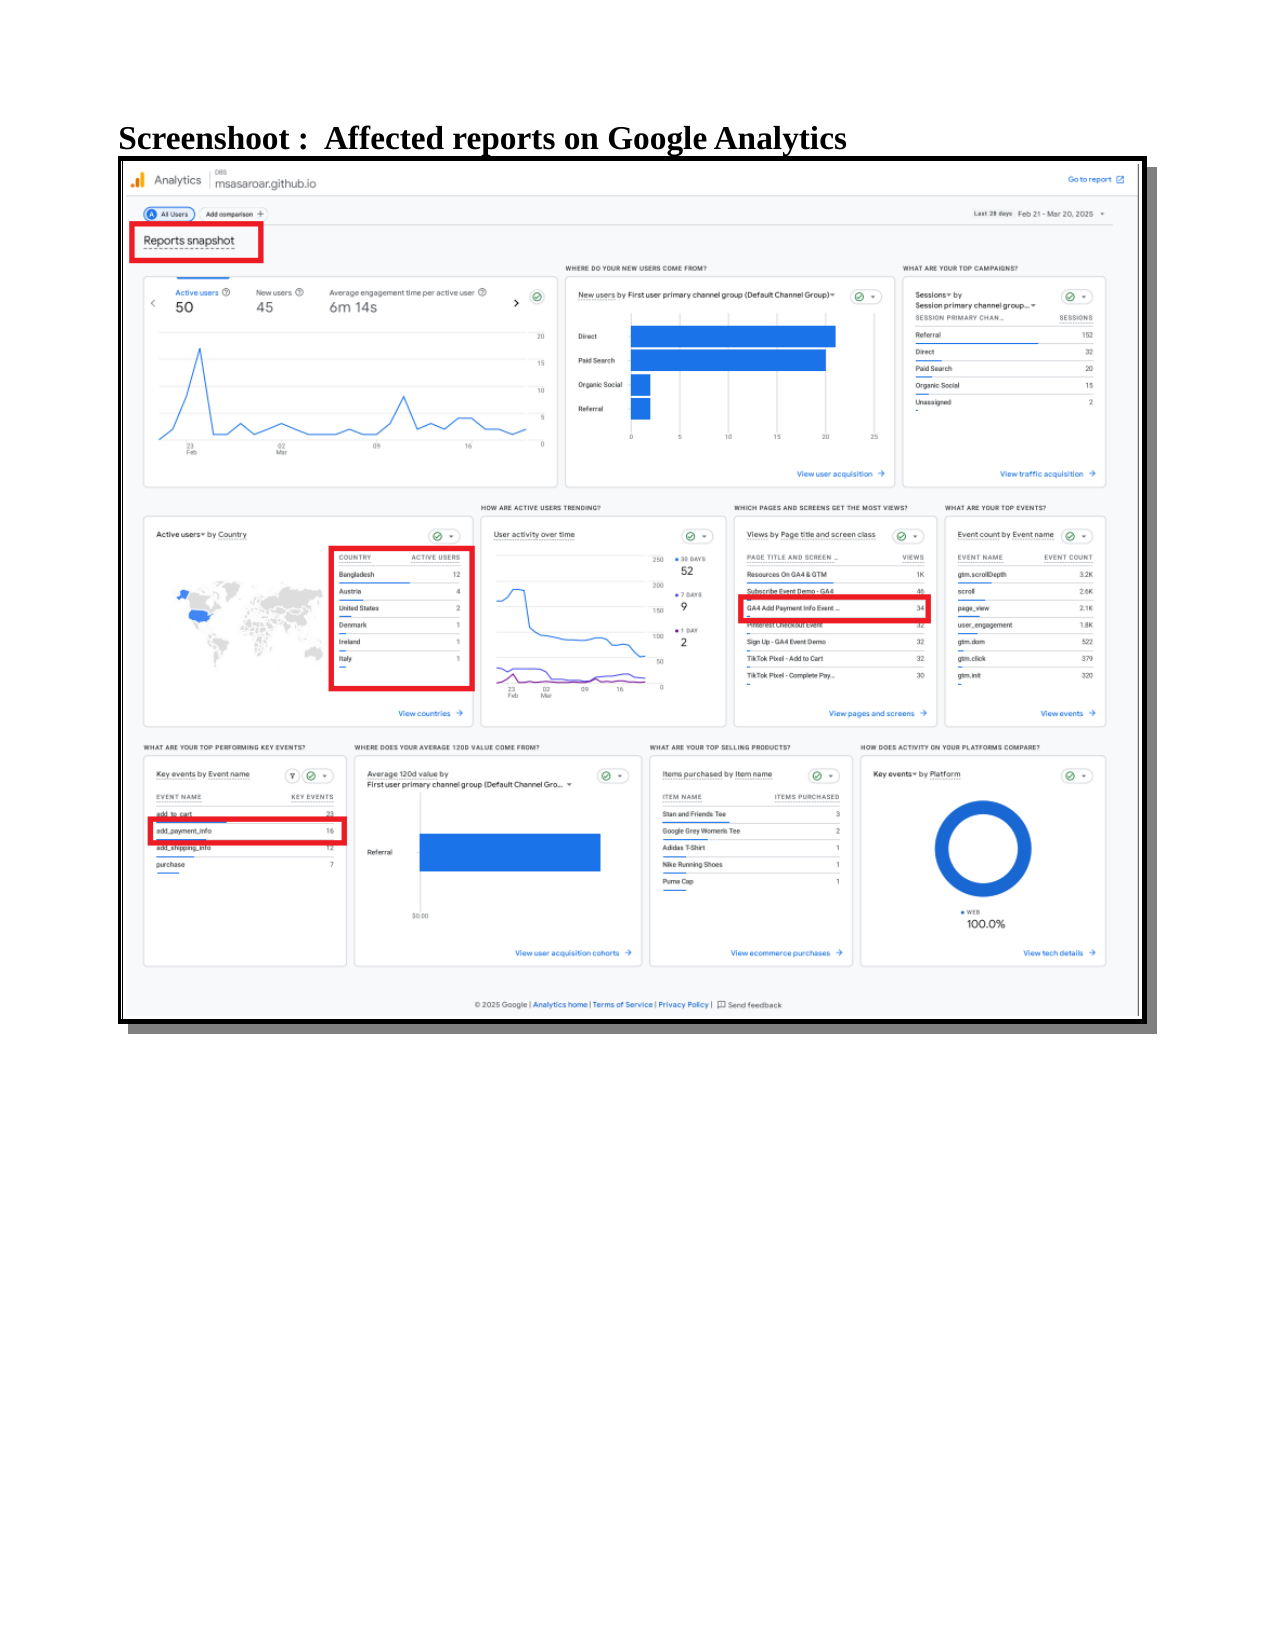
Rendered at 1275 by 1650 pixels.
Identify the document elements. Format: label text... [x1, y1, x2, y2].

picture [126, 164, 1139, 1016]
text Screenshoot : Affected reports on Google Analytics [118, 118, 1157, 156]
